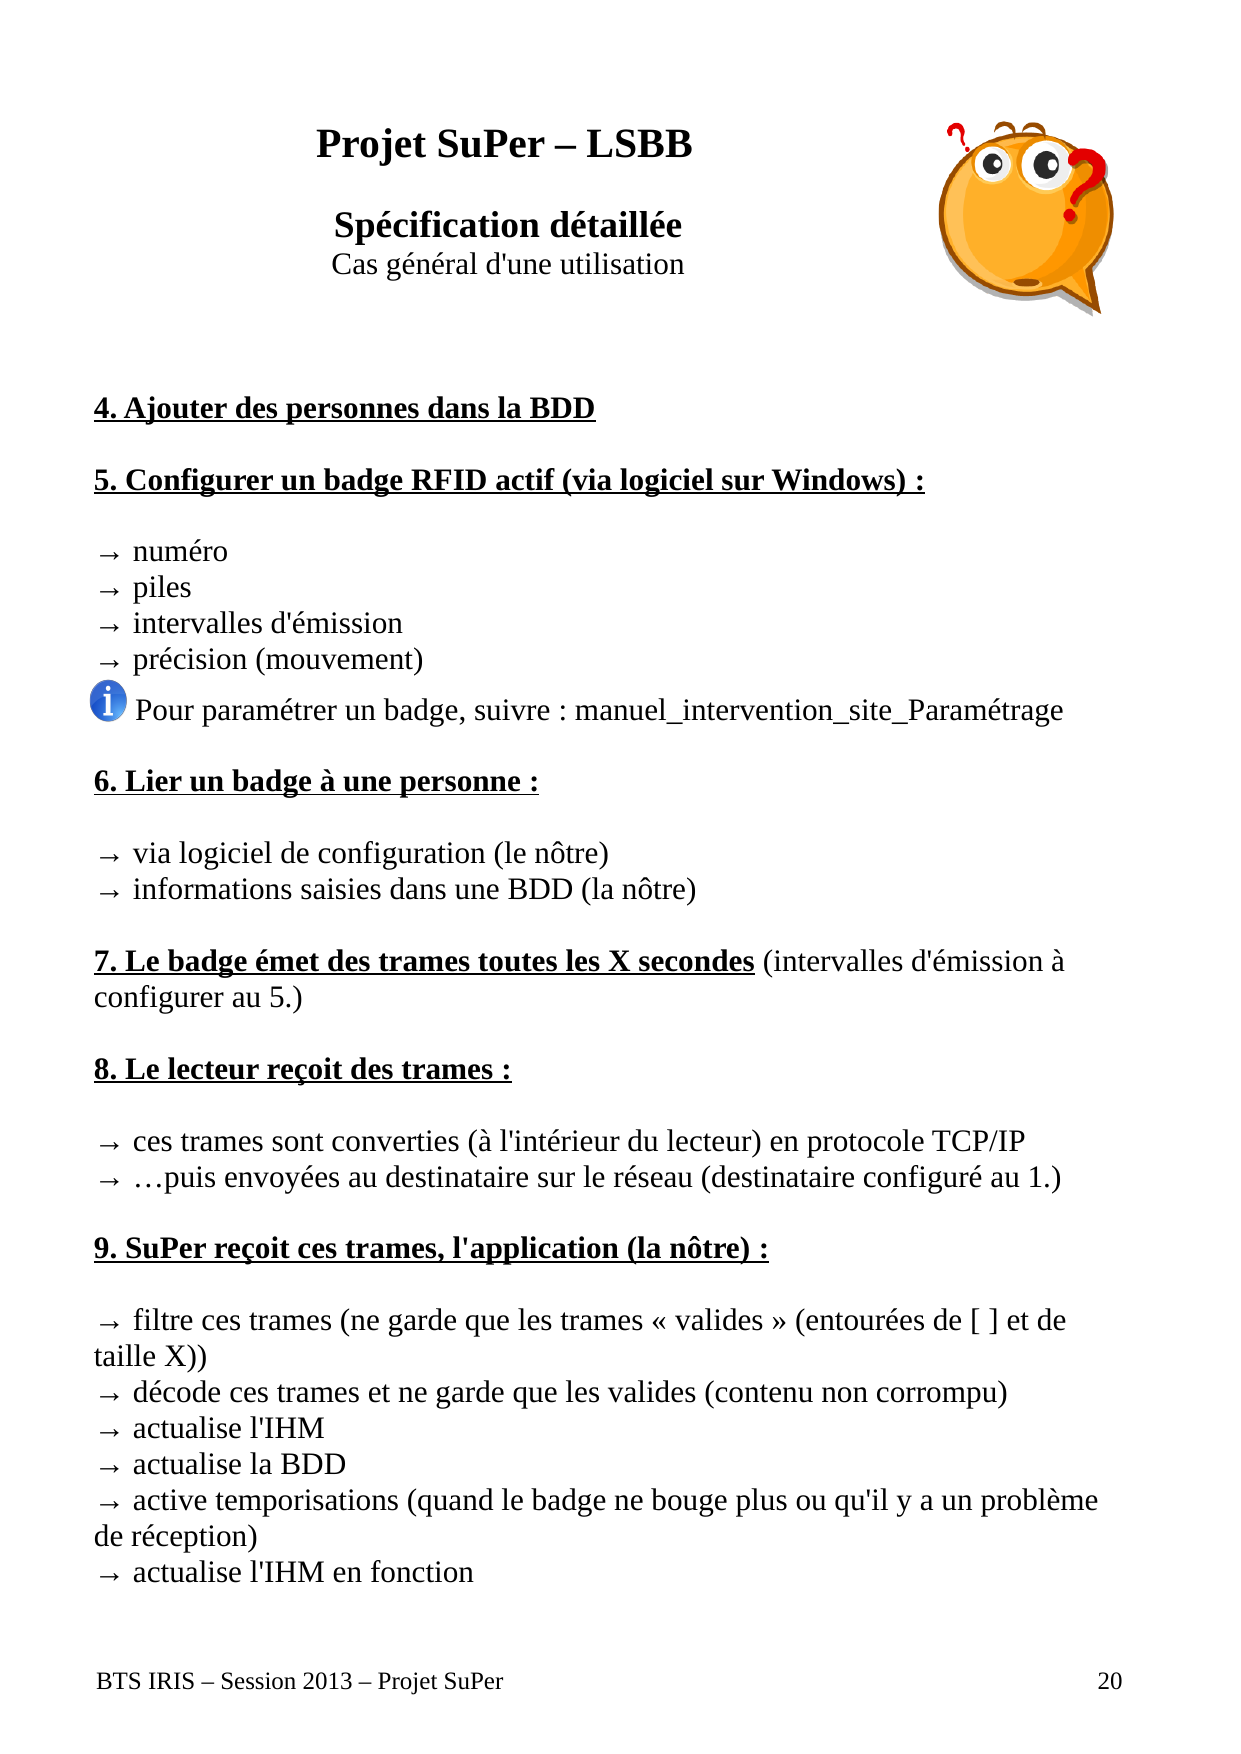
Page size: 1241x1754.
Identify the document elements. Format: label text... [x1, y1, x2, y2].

text → …puis envoyées au destinataire sur le réseau (destinataire configuré au 1.) [94, 1158, 1122, 1194]
text 8. Le lecteur reçoit des trames : [94, 1050, 1122, 1086]
text → ces trames sont converties (à l'intérieur du lecteur) en protocole TCP/IP [94, 1122, 1122, 1158]
text Projet SuPer – LSBB [94, 118, 1122, 166]
picture [922, 119, 1119, 317]
text → actualise la BDD [94, 1445, 1122, 1481]
text → via logiciel de configuration (le nôtre) [94, 834, 1122, 870]
text 4. Ajouter des personnes dans la BDD [94, 389, 1122, 425]
text → filtre ces trames (ne garde que les trames « valides » (entourées de [ ] et de taille X)) [94, 1302, 1122, 1373]
text → décode ces trames et ne garde que les valides (contenu non corrompu) [94, 1373, 1122, 1409]
text → piles [94, 568, 1122, 604]
text 6. Lier un badge à une personne : [94, 763, 1122, 798]
text 5. Configurer un badge RFID actif (via logiciel sur Windows) : [94, 461, 1122, 497]
text → active temporisations (quand le badge ne bouge plus ou qu'il y a un problème de réception) [94, 1481, 1122, 1553]
text Pour paramétrer un badge, suivre : manuel_intervention_site_Paramétrage [94, 691, 1122, 727]
text → actualise l'IHM [94, 1409, 1122, 1445]
text → actualise l'IHM en fonction [94, 1553, 1122, 1589]
text → intervalles d'émission [94, 604, 1122, 640]
text Spécification détaillée [94, 202, 922, 245]
text 7. Le badge émet des trames toutes les X secondes (intervalles d'émission à configurer au 5.) [94, 942, 1122, 1014]
text Cas général d'une utilisation [94, 245, 922, 281]
text → informations saisies dans une BDD (la nôtre) [94, 870, 1122, 906]
text 9. SuPer reçoit ces trames, l'application (la nôtre) : [94, 1230, 1122, 1266]
text → numéro [94, 533, 1122, 568]
text → précision (mouvement) [94, 640, 1122, 676]
picture [89, 679, 128, 723]
